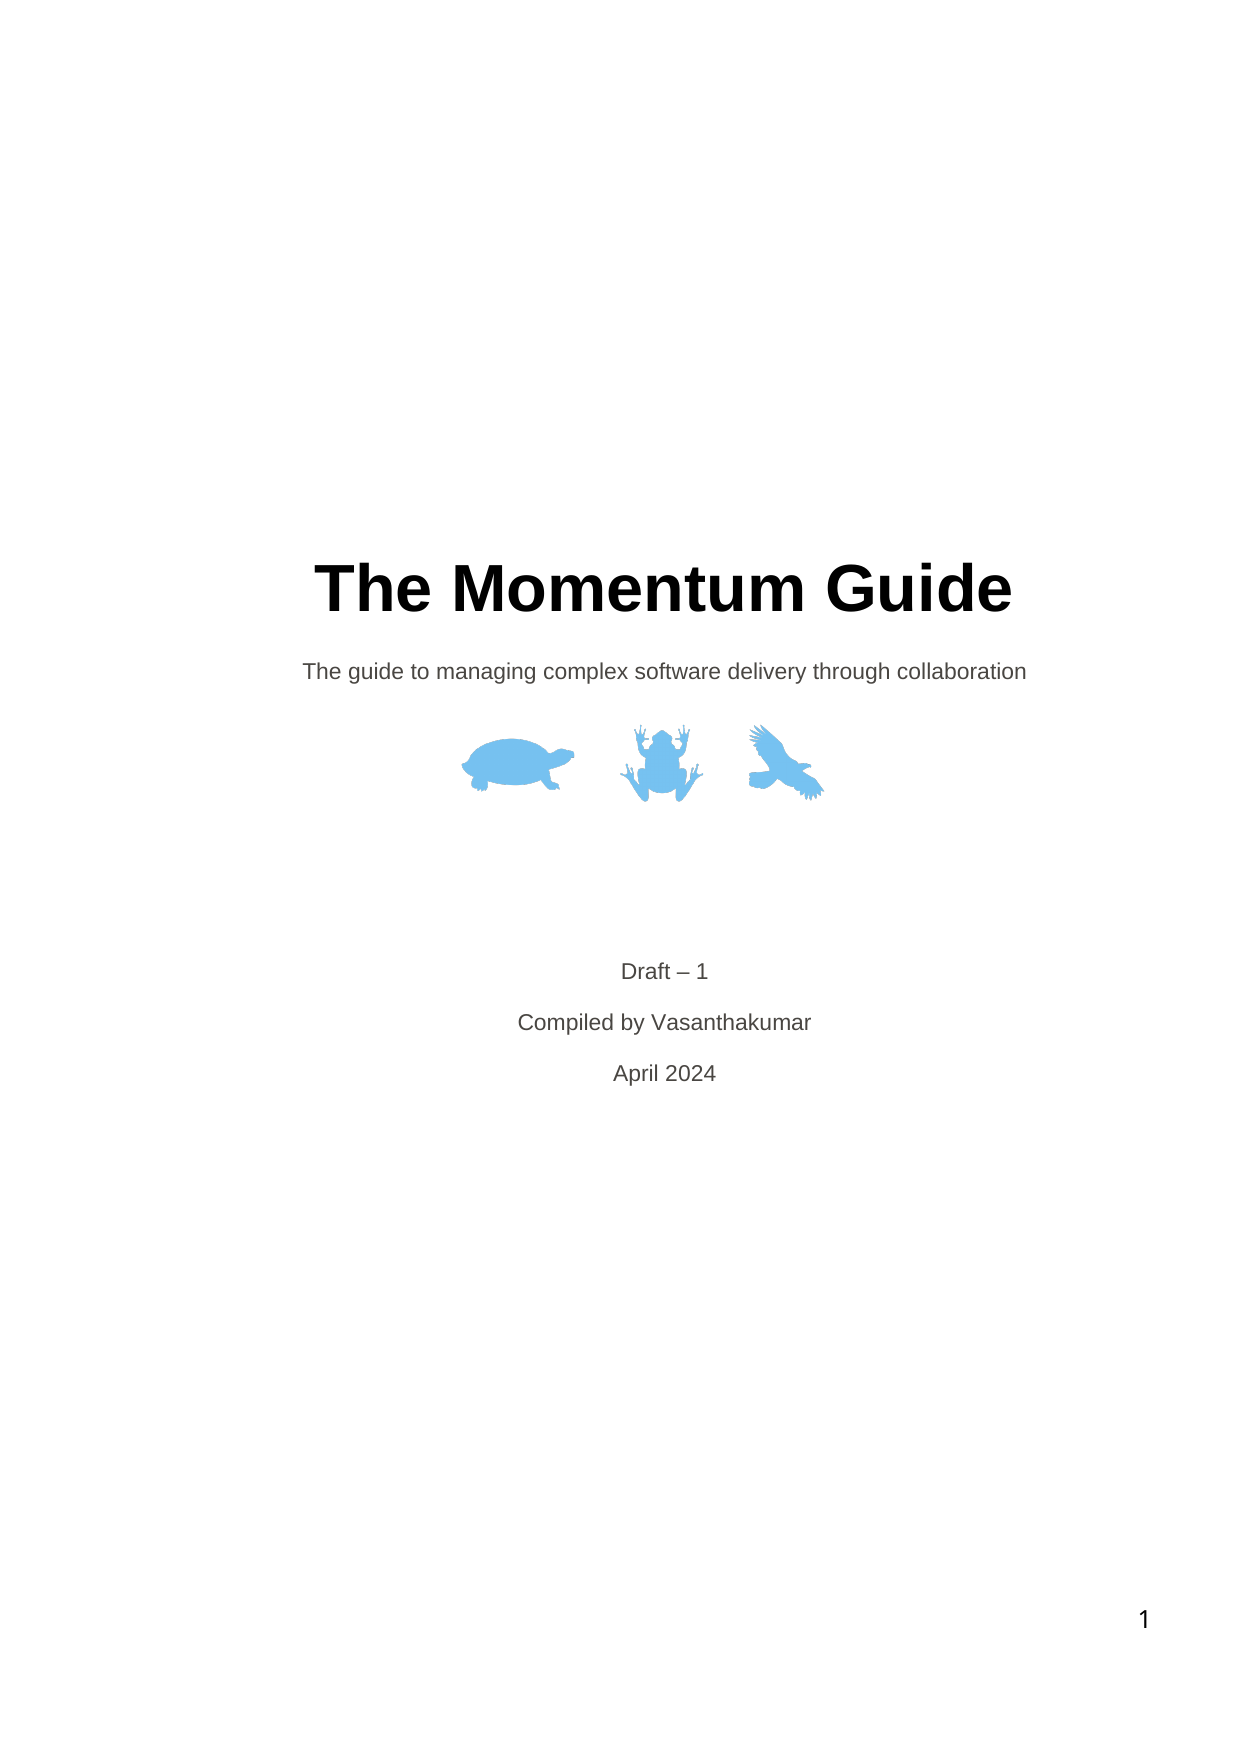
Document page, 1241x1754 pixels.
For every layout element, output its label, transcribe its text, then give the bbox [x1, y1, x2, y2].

text The Momentum Guide [177, 549, 1152, 626]
picture [748, 724, 825, 801]
picture [620, 724, 704, 802]
text April 2024 [177, 1060, 1152, 1086]
picture [461, 738, 575, 792]
text Draft – 1 [177, 958, 1152, 984]
text The guide to managing complex software delivery through collaboration [177, 658, 1152, 684]
text Compiled by Vasanthakumar [177, 1009, 1152, 1035]
